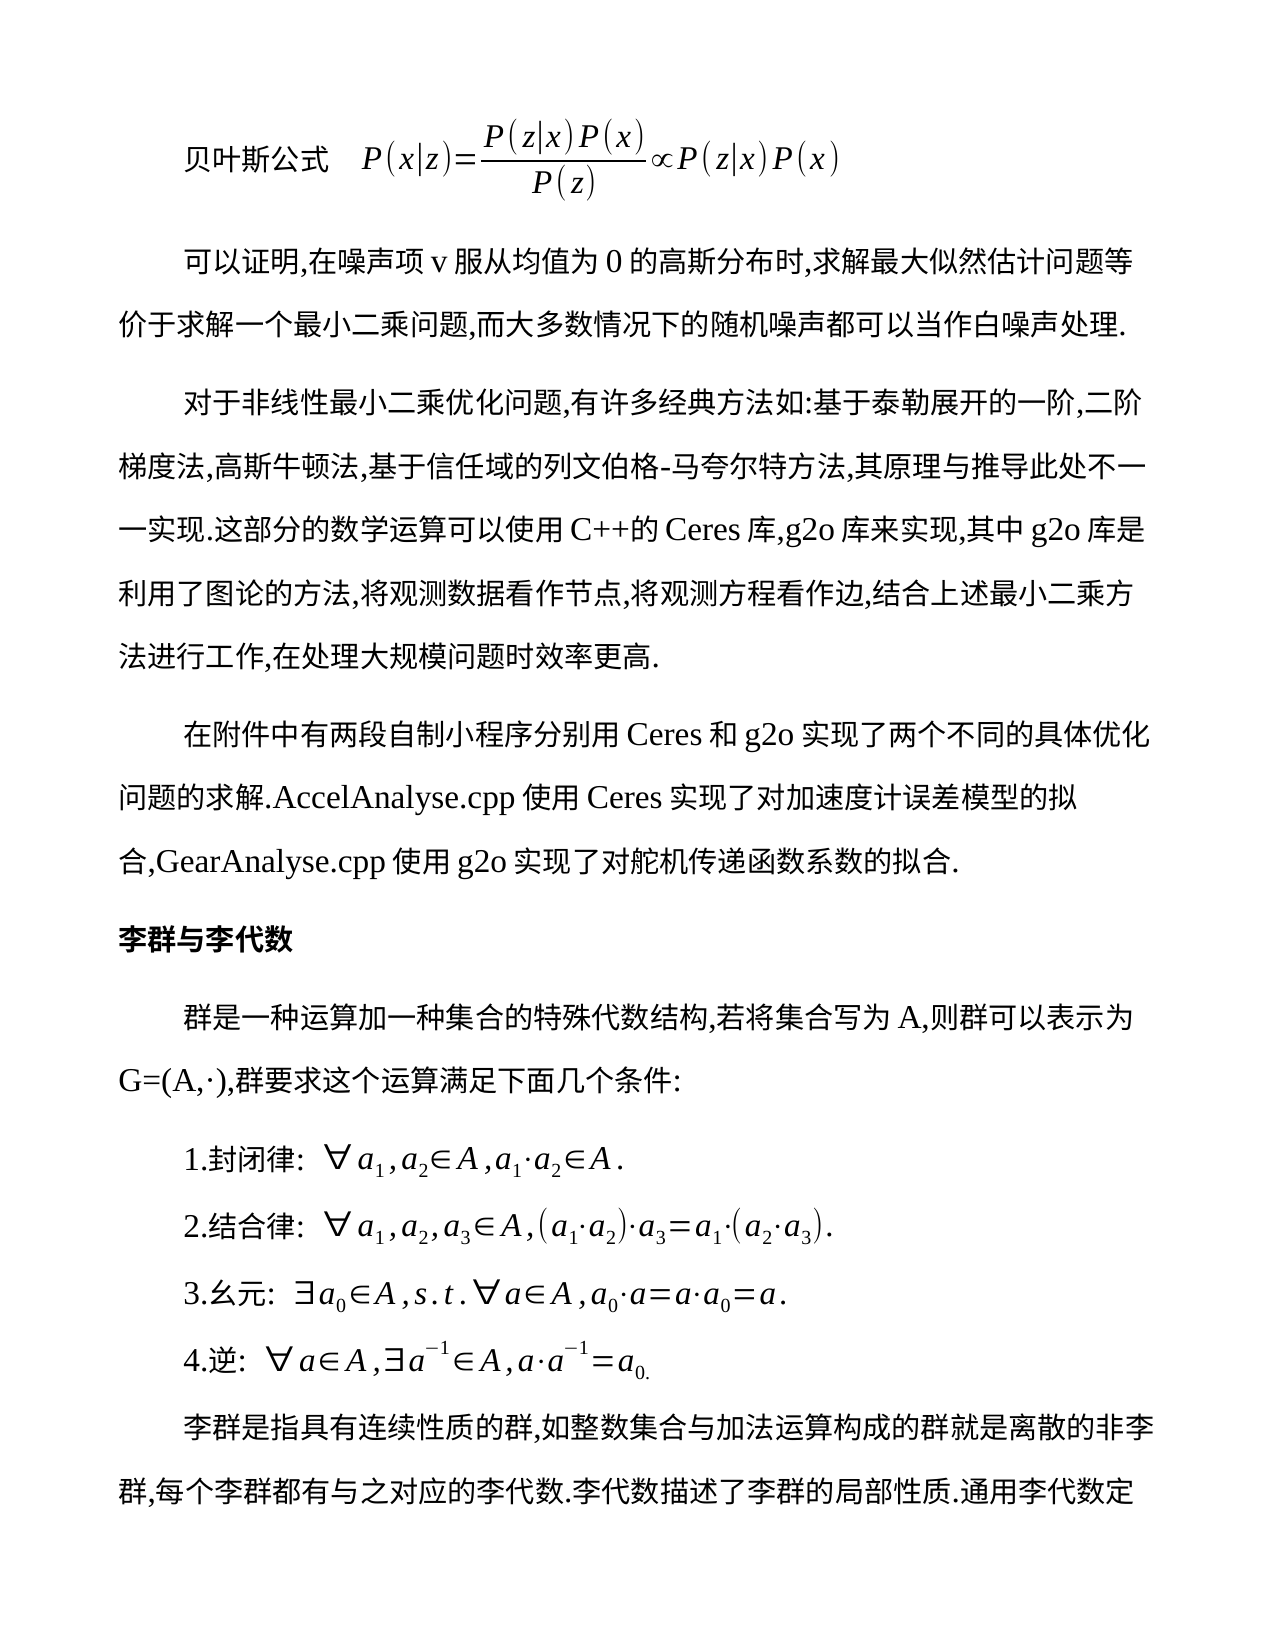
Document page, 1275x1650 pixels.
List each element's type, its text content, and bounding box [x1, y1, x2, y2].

text 可以证明,在噪声项v服从均值为0的高斯分布时,求解最大似然估计问题等价于求解一个最小二乘问题,而大多数情况下的随机噪声都可以当作白噪声处理. [118, 238, 1157, 344]
text 对于非线性最小二乘优化问题,有许多经典方法如:基于泰勒展开的一阶,二阶梯度法,高斯牛顿法,基于信任域的列文伯格-马夸尔特方法,其原理与推导此处不一一实现.这部分的数学运算可以使用C++的Ceres库,g2o库来实现,其中g2o库是利用了图论的方法,将观测数据看作节点,将观测方程看作边,结合上述最小二乘方法进行工作,在处理大规模问题时效率更高. [118, 380, 1157, 676]
text 1.封闭律: [118, 1136, 1157, 1182]
text 4.逆: [118, 1337, 1157, 1384]
text 2.结合律: [118, 1203, 1157, 1249]
text 群是一种运算加一种集合的特殊代数结构,若将集合写为A,则群可以表示为G=(A,·),群要求这个运算满足下面几个条件: [118, 994, 1157, 1100]
text 贝叶斯公式 [118, 118, 1157, 203]
text 3.幺元: [118, 1270, 1157, 1316]
text 李群与李代数 [118, 917, 1157, 959]
text 李群是指具有连续性质的群,如整数集合与加法运算构成的群就是离散的非李群,每个李群都有与之对应的李代数.李代数描述了李群的局部性质.通用李代数定 [118, 1405, 1157, 1511]
text 在附件中有两段自制小程序分别用Ceres和g2o实现了两个不同的具体优化问题的求解.AccelAnalyse.cpp使用Ceres实现了对加速度计误差模型的拟合,GearAnalyse.cpp使用g2o实现了对舵机传递函数系数的拟合. [118, 712, 1157, 881]
